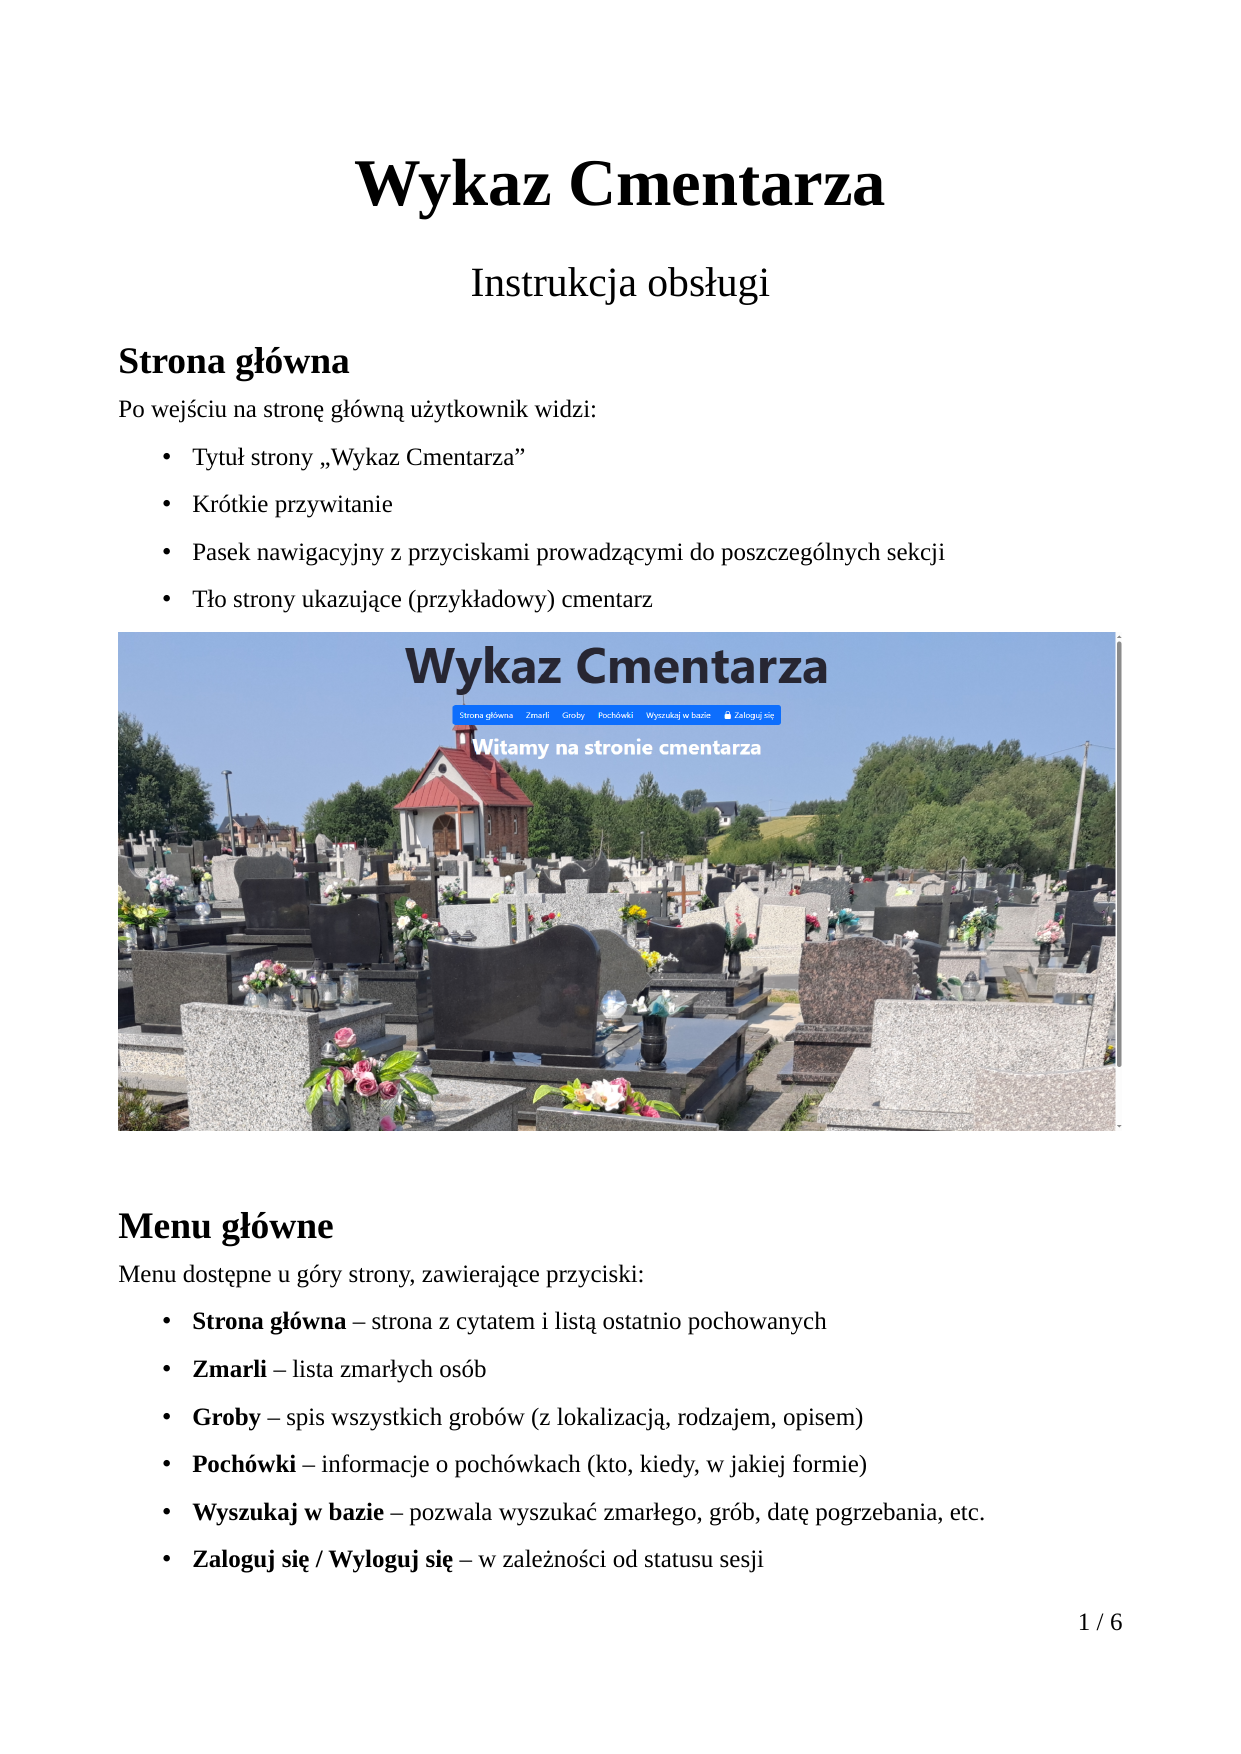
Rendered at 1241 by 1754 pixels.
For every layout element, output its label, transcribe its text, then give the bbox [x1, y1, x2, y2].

text Po wejściu na stronę główną użytkownik widzi: [118, 394, 1122, 423]
list Zmarli – lista zmarłych osób [162, 1354, 1122, 1383]
list Strona główna – strona z cytatem i listą ostatnio pochowanych [162, 1306, 1122, 1335]
subtitle Instrukcja obsługi [118, 257, 1122, 305]
list Tytuł strony „Wykaz Cmentarza” [162, 442, 1122, 471]
list Groby – spis wszystkich grobów (z lokalizacją, rodzajem, opisem) [162, 1402, 1122, 1430]
list Tło strony ukazujące (przykładowy) cmentarz [162, 584, 1122, 613]
list Pasek nawigacyjny z przyciskami prowadzącymi do poszczególnych sekcji [162, 537, 1122, 566]
picture [118, 632, 1123, 1131]
list Zaloguj się / Wyloguj się – w zależności od statusu sesji [162, 1544, 1122, 1573]
subtitle Wykaz Cmentarza [118, 143, 1122, 220]
list Pochówki – informacje o pochówkach (kto, kiedy, w jakiej formie) [162, 1449, 1122, 1478]
list Wyszukaj w bazie – pozwala wyszukać zmarłego, grób, datę pogrzebania, etc. [162, 1497, 1122, 1526]
list Krótkie przywitanie [162, 489, 1122, 518]
text Menu dostępne u góry strony, zawierające przyciski: [118, 1259, 1122, 1287]
subtitle Strona główna [118, 338, 1122, 382]
subtitle Menu główne [118, 1203, 1122, 1246]
